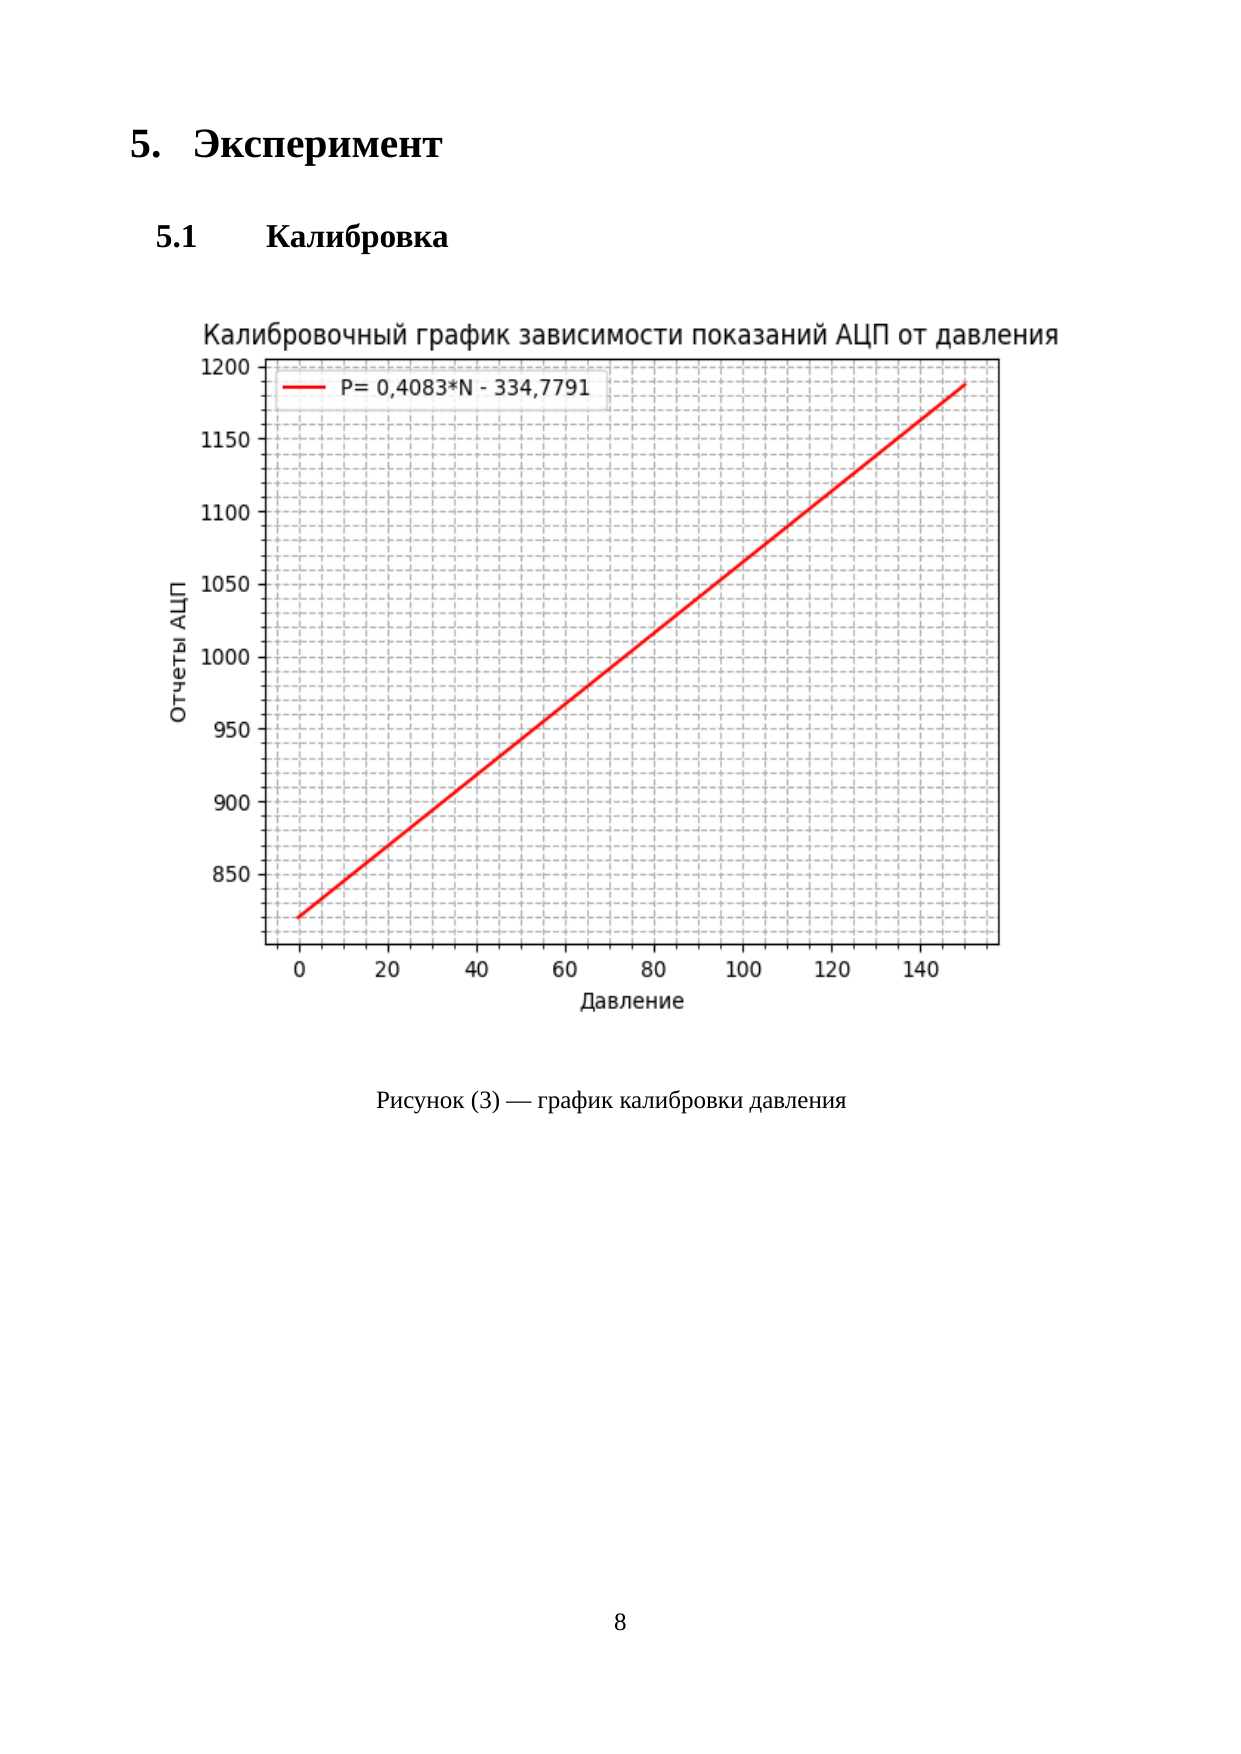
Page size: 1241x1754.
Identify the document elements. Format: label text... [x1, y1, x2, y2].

picture [147, 267, 1093, 1028]
text Рисунок (3) — график калибровки давления [130, 1085, 1093, 1114]
subtitle Эксперимент [130, 118, 1122, 166]
subtitle Калибровка [156, 216, 1122, 255]
